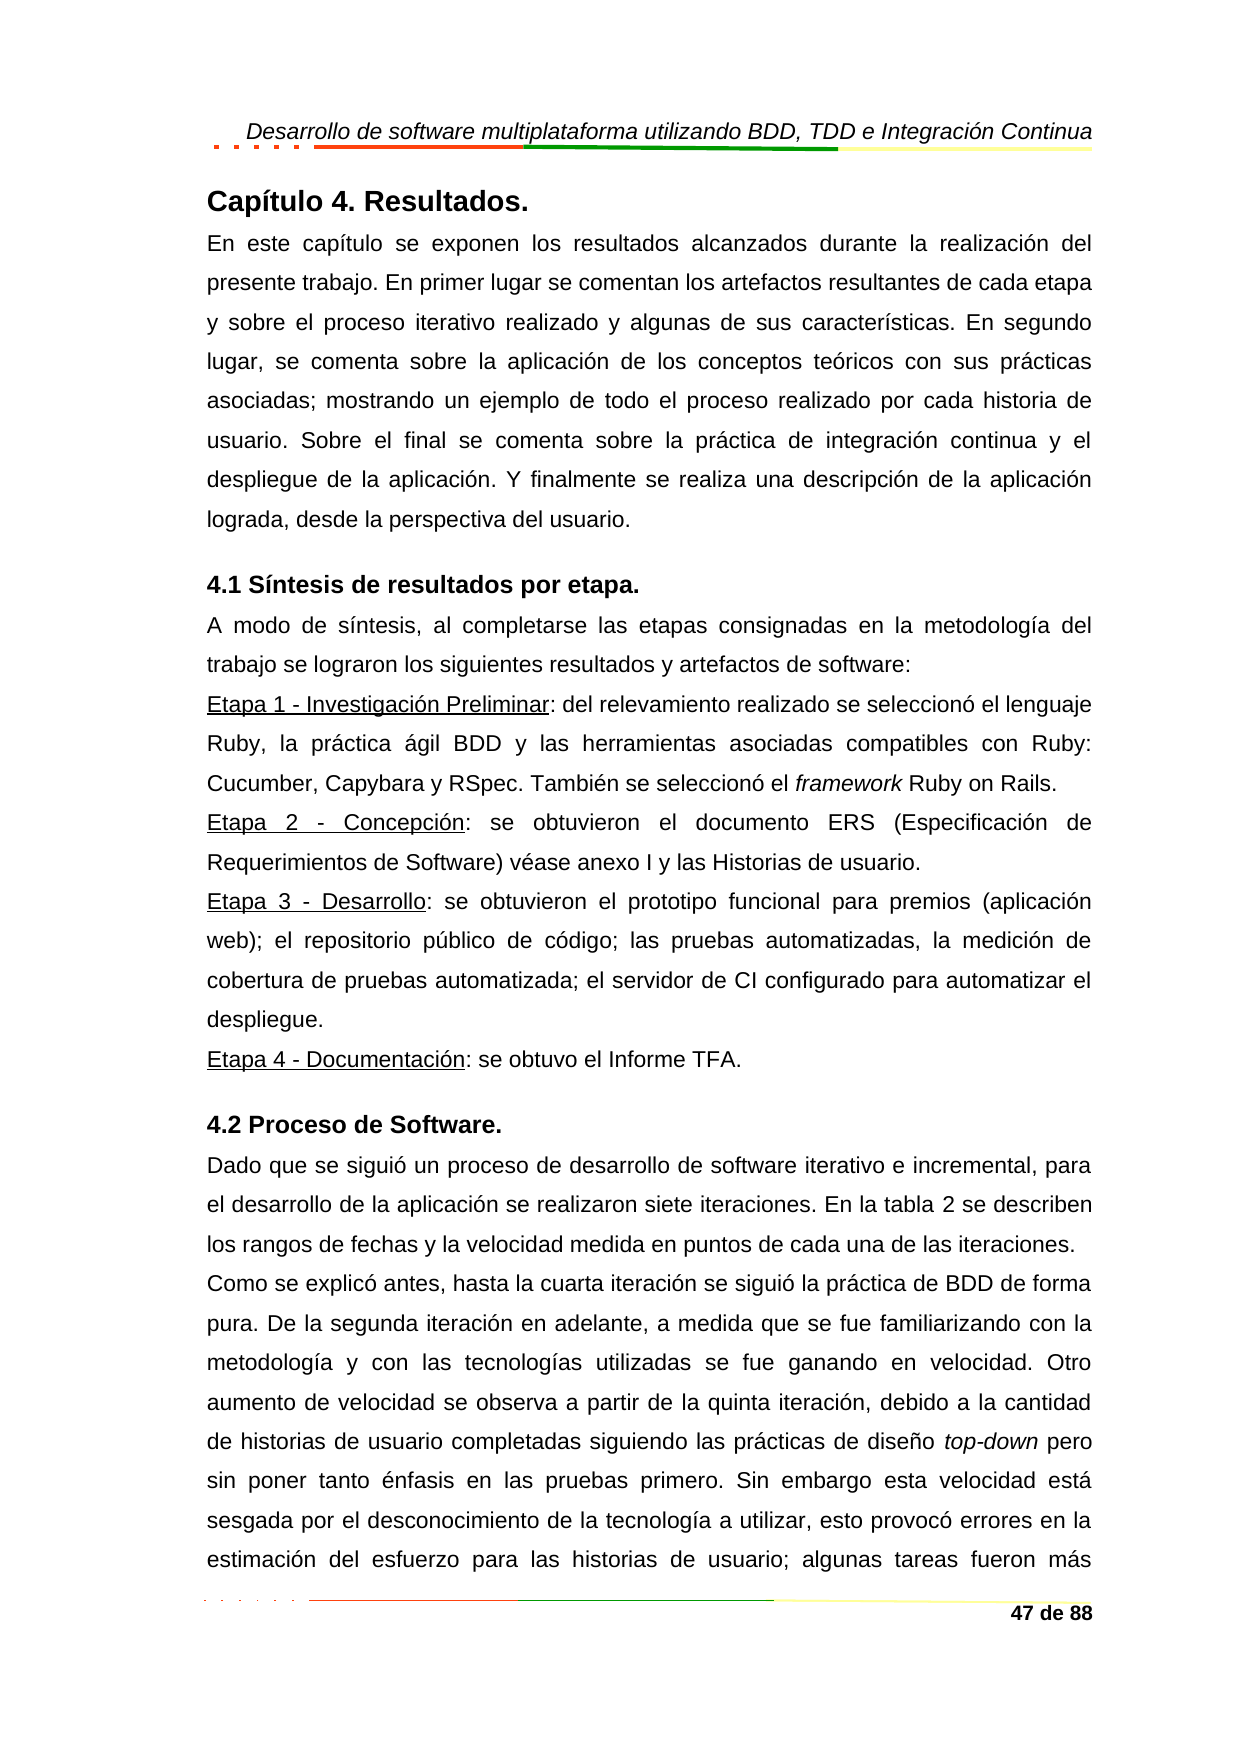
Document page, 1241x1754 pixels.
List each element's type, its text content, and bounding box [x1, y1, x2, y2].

text Etapa 4 - Documentación: se obtuvo el Informe TFA. [207, 1046, 1093, 1072]
text Como se explicó antes, hasta la cuarta iteración se siguió la práctica de BDD de forma pura. De la segunda iteración en adelante, a medida que se fue familiarizando con la metodología y con las tecnologías utilizadas se fue ganando en velocidad. Otro aumento de velocidad se observa a partir de la quinta iteración, debido a la cantidad de historias de usuario completadas siguiendo las prácticas de diseño top-down pero sin poner tanto énfasis en las pruebas primero. Sin embargo esta velocidad está sesgada por el desconocimiento de la tecnología a utilizar, esto provocó errores en la estimación del esfuerzo para las historias de usuario; algunas tareas fueron más [207, 1270, 1093, 1573]
text A modo de síntesis, al completarse las etapas consignadas en la metodología del trabajo se lograron los siguientes resultados y artefactos de software: [207, 612, 1093, 677]
subtitle 4.1 Síntesis de resultados por etapa. [207, 570, 1093, 599]
text Dado que se siguió un proceso de desarrollo de software iterativo e incremental, para el desarrollo de la aplicación se realizaron siete iteraciones. En la tabla 2 se describen los rangos de fechas y la velocidad medida en puntos de cada una de las iteraciones. [207, 1152, 1093, 1257]
subtitle 4.2 Proceso de Software. [207, 1110, 1093, 1139]
text Etapa 2 - Concepción: se obtuvieron el documento ERS (Especificación de Requerimientos de Software) véase anexo I y las Historias de usuario. [207, 809, 1093, 875]
text En este capítulo se exponen los resultados alcanzados durante la realización del presente trabajo. En primer lugar se comentan los artefactos resultantes de cada etapa y sobre el proceso iterativo realizado y algunas de sus características. En segundo lugar, se comenta sobre la aplicación de los conceptos teóricos con sus prácticas asociadas; mostrando un ejemplo de todo el proceso realizado por cada historia de usuario. Sobre el final se comenta sobre la práctica de integración continua y el despliegue de la aplicación. Y finalmente se realiza una descripción de la aplicación lograda, desde la perspectiva del usuario. [207, 229, 1093, 532]
text Etapa 3 - Desarrollo: se obtuvieron el prototipo funcional para premios (aplicación web); el repositorio público de código; las pruebas automatizadas, la medición de cobertura de pruebas automatizada; el servidor de CI configurado para automatizar el despliegue. [207, 888, 1093, 1033]
subtitle Capítulo 4. Resultados. [207, 184, 1093, 217]
text Etapa 1 - Investigación Preliminar: del relevamiento realizado se seleccionó el lenguaje Ruby, la práctica ágil BDD y las herramientas asociadas compatibles con Ruby: Cucumber, Capybara y RSpec. También se seleccionó el framework Ruby on Rails. [207, 691, 1093, 796]
